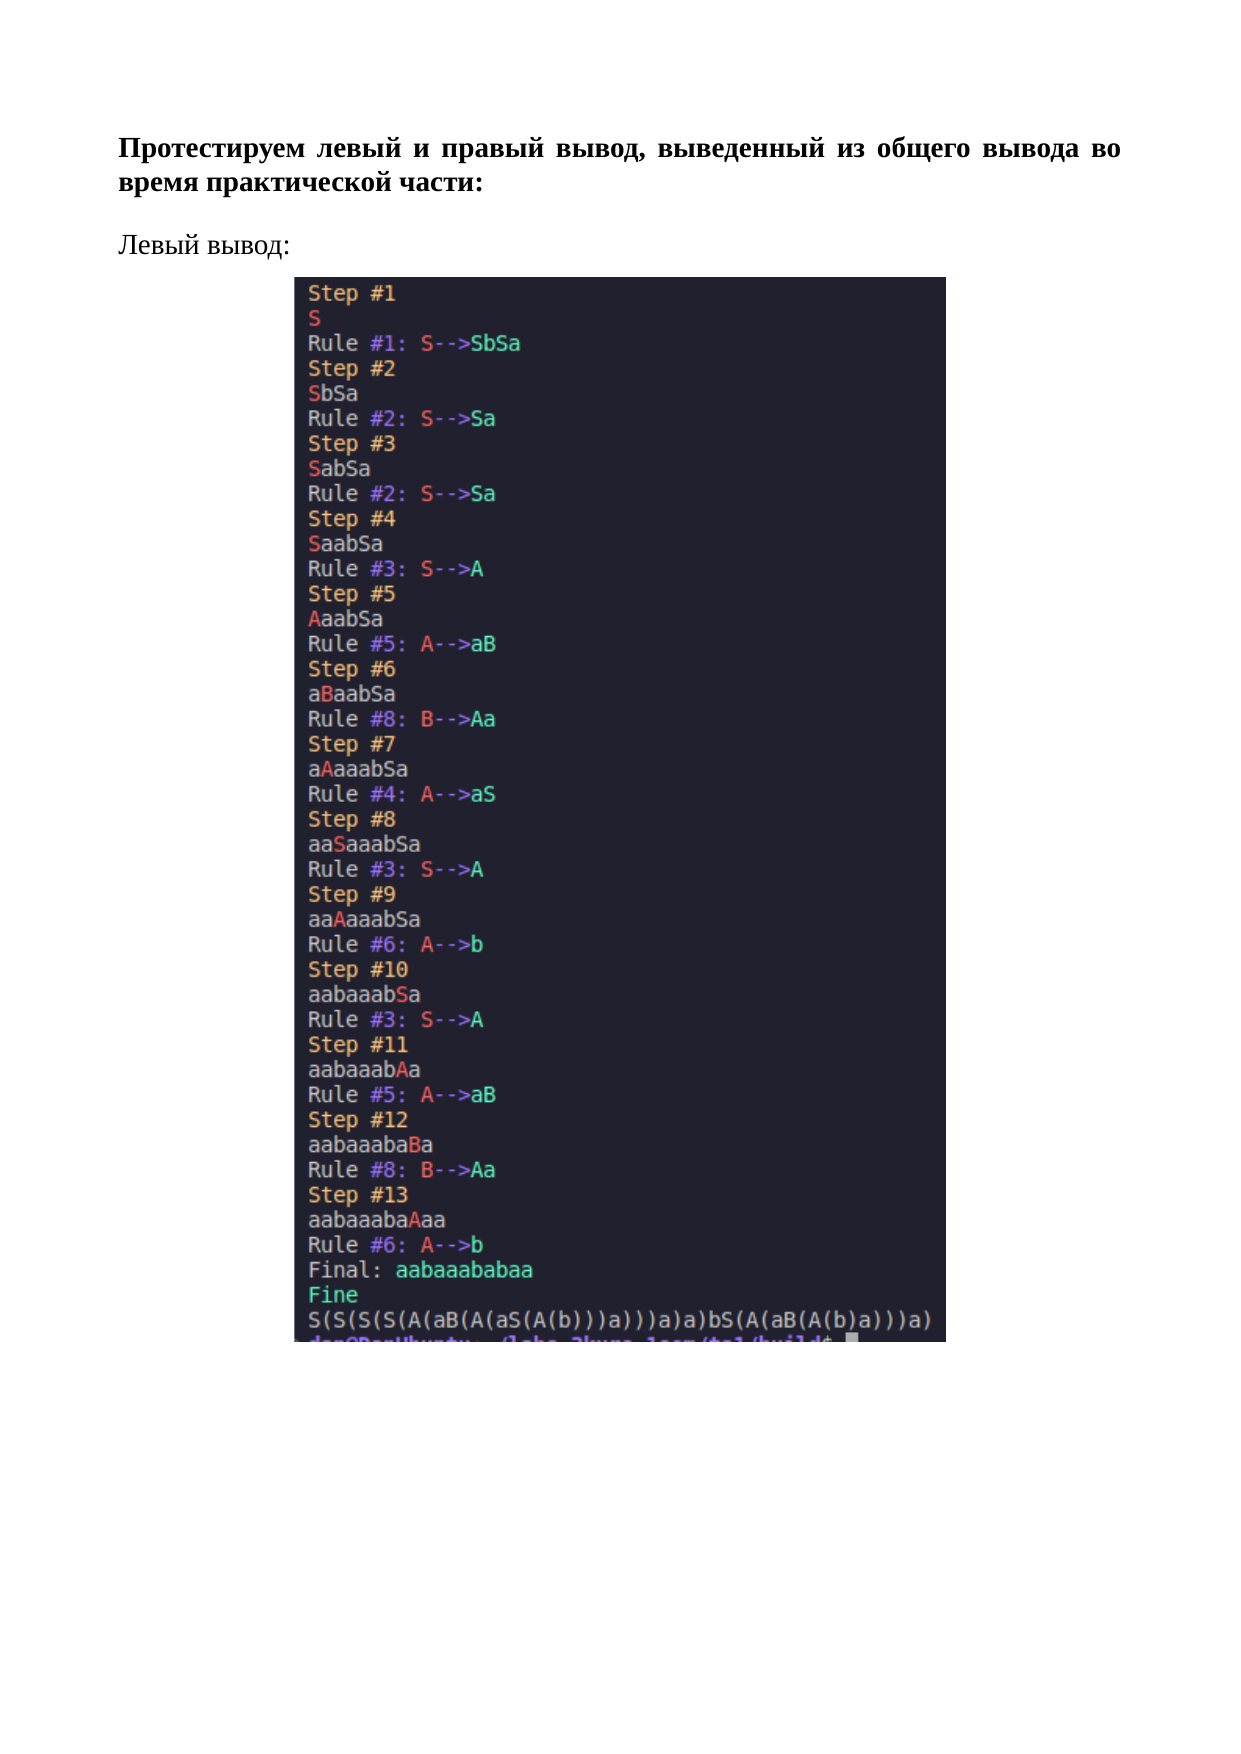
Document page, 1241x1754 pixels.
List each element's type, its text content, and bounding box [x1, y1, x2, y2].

text Протестируем левый и правый вывод, выведенный из общего вывода во время практической части: [118, 131, 1122, 198]
picture [294, 277, 946, 1342]
text Левый вывод: [118, 227, 1122, 260]
